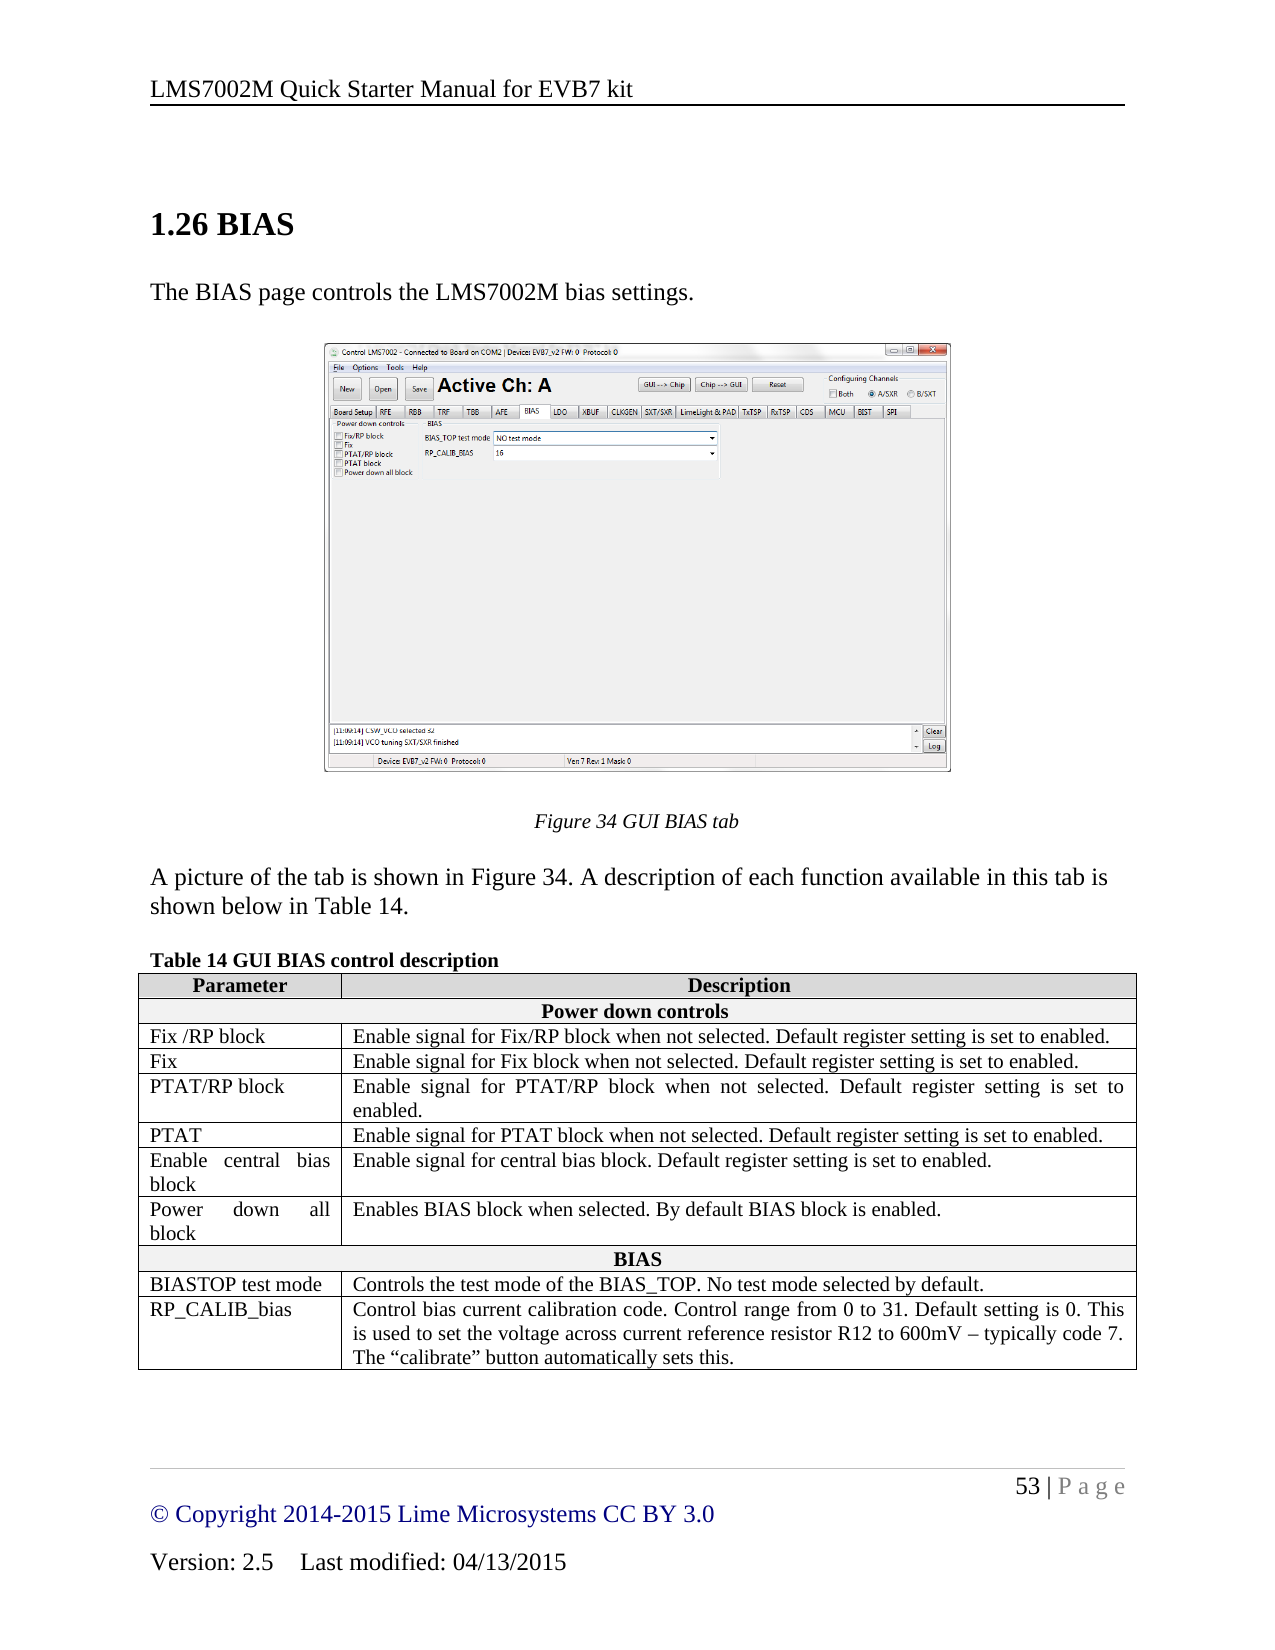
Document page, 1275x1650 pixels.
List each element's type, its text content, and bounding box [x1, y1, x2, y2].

picture [324, 343, 951, 772]
table_cell PTAT [139, 1123, 341, 1147]
table_cell BIASTOP test mode [139, 1272, 341, 1296]
table_cell Fix [139, 1049, 341, 1073]
table_header Parameter [139, 974, 341, 997]
table_cell Enable signal for PTAT/RP block when not selected. Default register setting is set to enabled. [342, 1074, 1136, 1122]
table_cell BIAS [139, 1246, 1136, 1271]
table_cell Fix /RP block [139, 1024, 341, 1048]
text A picture of the tab is shown in Figure 34. A description of each function available in this tab is shown below in Table 14. [150, 862, 1125, 919]
table_cell Enable signal for central bias block. Default register setting is set to enabled. [342, 1148, 1136, 1196]
table_cell Power down controls [139, 999, 1136, 1023]
table_cell RP_CALIB_bias [139, 1297, 341, 1369]
table_cell Enable signal for Fix/RP block when not selected. Default register setting is set to enabled. [342, 1024, 1136, 1048]
text The BIAS page controls the LMS7002M bias settings. [150, 277, 1125, 306]
table_header Description [342, 974, 1136, 997]
subtitle BIAS [150, 204, 1125, 242]
table_cell Enable signal for Fix block when not selected. Default register setting is set to enabled. [342, 1049, 1136, 1073]
table_cell Power down all block [139, 1197, 341, 1245]
table_cell Enable central bias block [139, 1148, 341, 1196]
text Figure 34 GUI BIAS tab [150, 809, 1125, 833]
table_cell Controls the test mode of the BIAS_TOP. No test mode selected by default. [342, 1272, 1136, 1296]
table_cell PTAT/RP block [139, 1074, 341, 1122]
table_cell Enables BIAS block when selected. By default BIAS block is enabled. [342, 1197, 1136, 1245]
table_cell Enable signal for PTAT block when not selected. Default register setting is set to enabled. [342, 1123, 1136, 1147]
table_cell Control bias current calibration code. Control range from 0 to 31. Default setting is 0. This is used to set the voltage across current reference resistor R12 to 600mV – typically code 7. The “calibrate” button automatically sets this. [342, 1297, 1136, 1369]
text Table 14 GUI BIAS control description [150, 948, 1125, 972]
